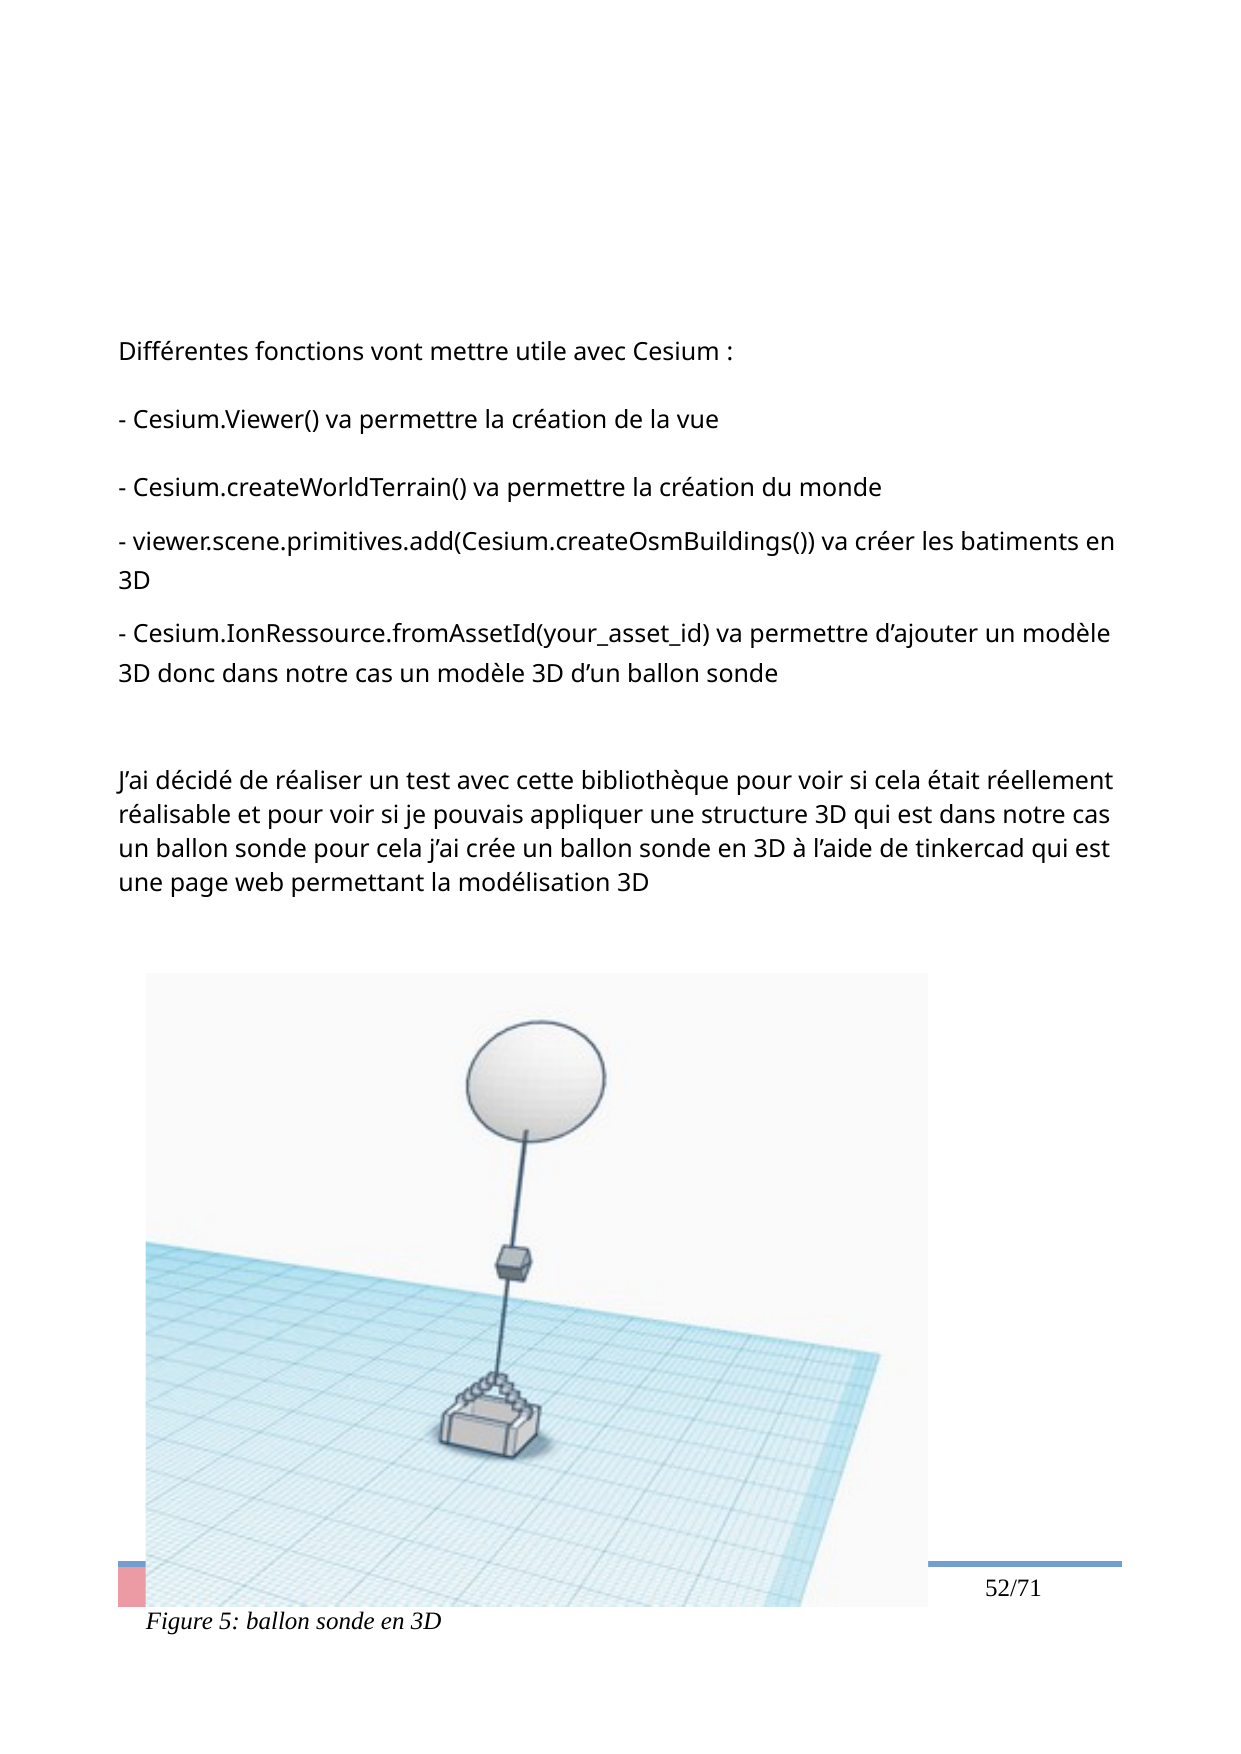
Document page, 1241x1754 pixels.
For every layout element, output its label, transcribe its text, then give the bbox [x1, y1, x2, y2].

text J’ai décidé de réaliser un test avec cette bibliothèque pour voir si cela était réellement réalisable et pour voir si je pouvais appliquer une structure 3D qui est dans notre cas un ballon sonde pour cela j’ai crée un ballon sonde en 3D à l’aide de tinkercad qui est une page web permettant la modélisation 3D [118, 763, 1122, 899]
text - Cesium.createWorldTerrain() va permettre la création du monde [118, 469, 1122, 503]
text Différentes fonctions vont mettre utile avec Cesium : [118, 333, 1122, 367]
text - viewer.scene.primitives.add(Cesium.createOsmBuildings()) va créer les batiments en 3D [118, 523, 1122, 596]
text Figure 5: ballon sonde en 3D [146, 1607, 928, 1635]
text - Cesium.Viewer() va permettre la création de la vue [118, 401, 1122, 435]
text - Cesium.IonRessource.fromAssetId(your_asset_id) va permettre d’ajouter un modèle 3D donc dans notre cas un modèle 3D d’un ballon sonde [118, 616, 1122, 689]
picture [145, 973, 929, 1607]
